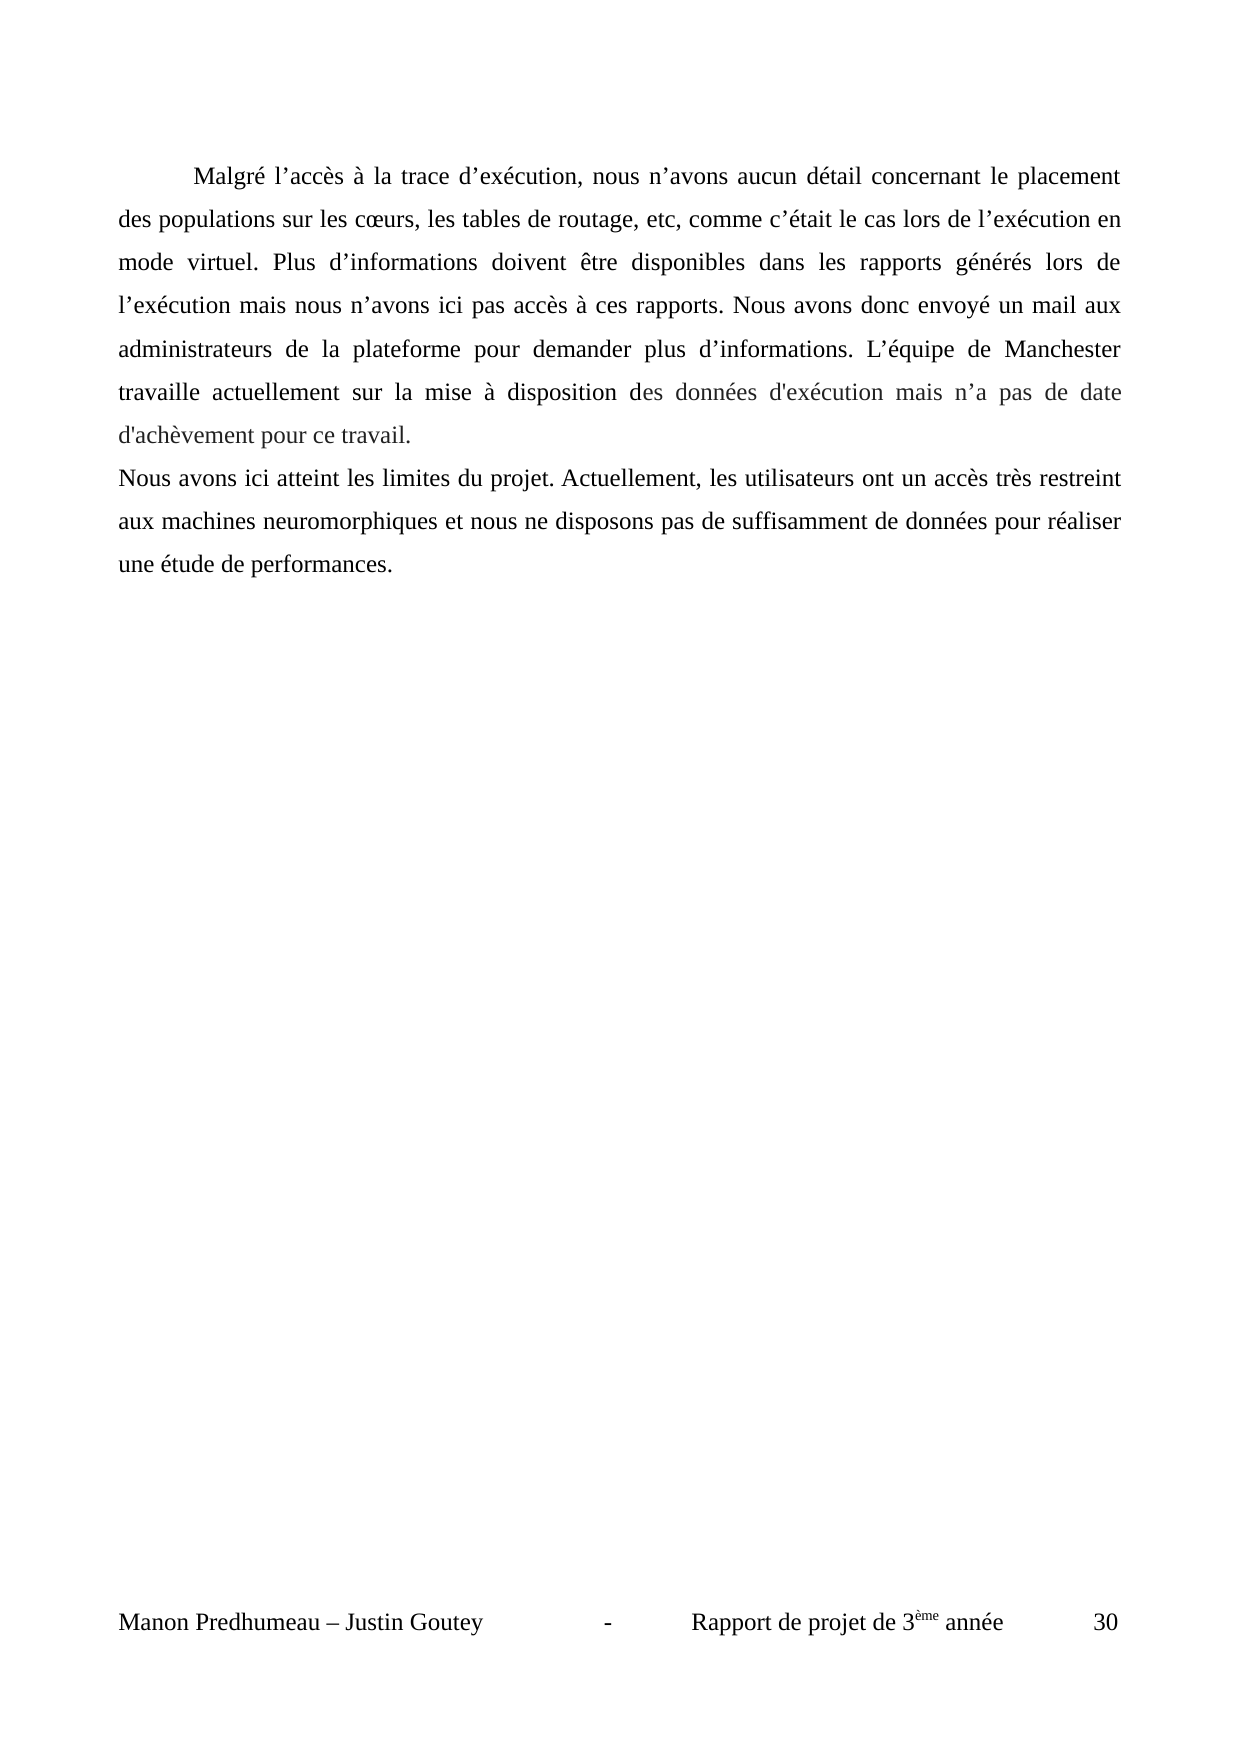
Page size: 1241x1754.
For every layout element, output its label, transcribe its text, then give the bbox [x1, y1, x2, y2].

text Malgré l’accès à la trace d’exécution, nous n’avons aucun détail concernant le placement des populations sur les cœurs, les tables de routage, etc, comme c’était le cas lors de l’exécution en mode virtuel. Plus d’informations doivent être disponibles dans les rapports générés lors de l’exécution mais nous n’avons ici pas accès à ces rapports. Nous avons donc envoyé un mail aux administrateurs de la plateforme pour demander plus d’informations. L’équipe de Manchester travaille actuellement sur la mise à disposition des données d'exécution mais n’a pas de date d'achèvement pour ce travail. [118, 161, 1122, 449]
text Nous avons ici atteint les limites du projet. Actuellement, les utilisateurs ont un accès très restreint aux machines neuromorphiques et nous ne disposons pas de suffisamment de données pour réaliser une étude de performances. [118, 463, 1122, 578]
